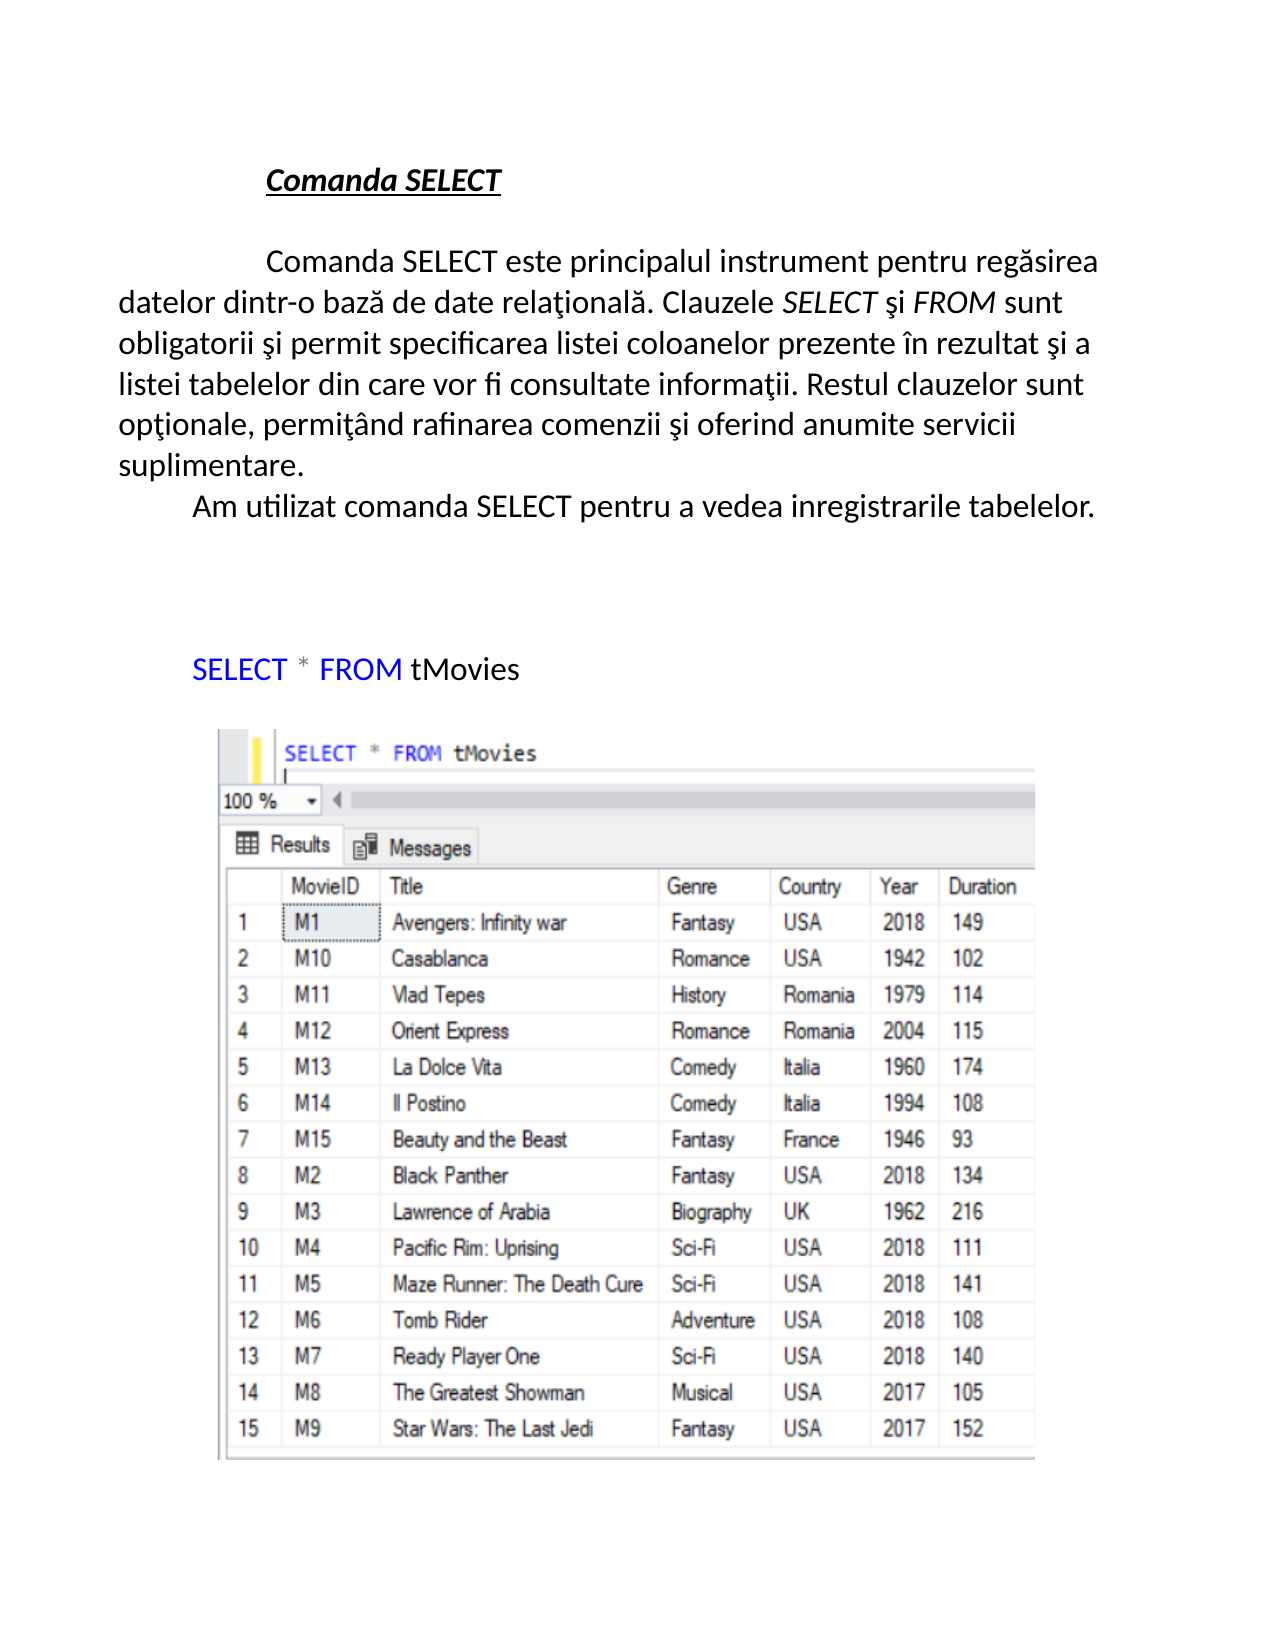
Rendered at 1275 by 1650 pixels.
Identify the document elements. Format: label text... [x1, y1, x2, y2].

picture [217, 729, 1036, 1460]
text Am utilizat comanda SELECT pentru a vedea inregistrarile tabelelor. [118, 485, 1157, 525]
text SELECT * FROM tMovies [118, 648, 1157, 688]
text Comanda SELECT este principalul instrument pentru regăsirea datelor dintr-o bază de date relaţională. Clauzele SELECT şi FROM sunt obligatorii şi permit specificarea listei coloanelor prezente în rezultat şi a listei tabelelor din care vor fi consultate informaţii. Restul clauzelor sunt opţionale, permiţând rafinarea comenzii şi oferind anumite servicii suplimentare. [118, 240, 1157, 485]
text Comanda SELECT [118, 159, 1157, 199]
